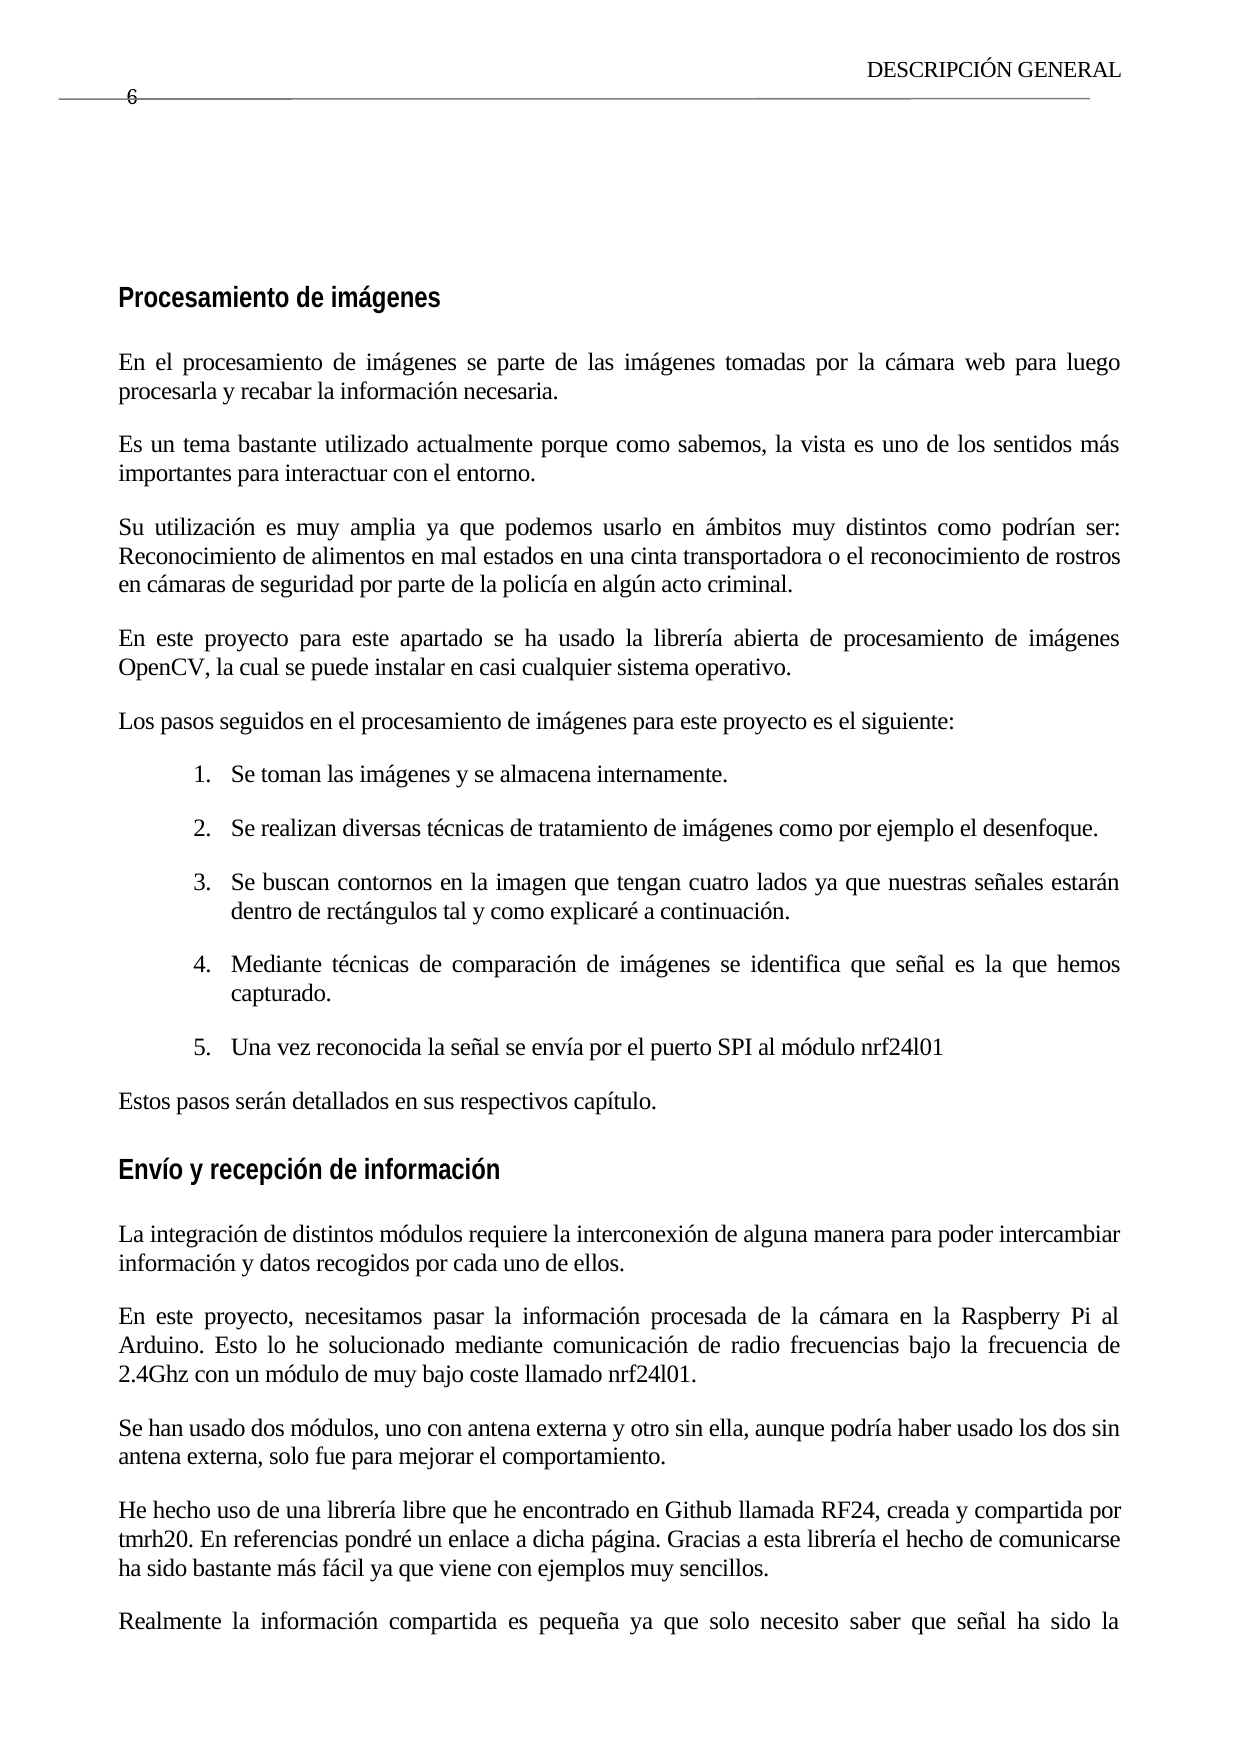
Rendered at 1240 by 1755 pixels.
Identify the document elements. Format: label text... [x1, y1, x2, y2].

list Se toman las imágenes y se almacena internamente. [193, 759, 1121, 788]
list Mediante técnicas de comparación de imágenes se identifica que señal es la que hemos capturado. [193, 949, 1121, 1007]
text La integración de distintos módulos requiere la interconexión de alguna manera para poder intercambiar información y datos recogidos por cada uno de ellos. [118, 1219, 1121, 1276]
text Es un tema bastante utilizado actualmente porque como sabemos, la vista es uno de los sentidos más importantes para interactuar con el entorno. [118, 429, 1121, 487]
list Se buscan contornos en la imagen que tengan cuatro lados ya que nuestras señales estarán dentro de rectángulos tal y como explicaré a continuación. [193, 867, 1121, 924]
text En este proyecto, necesitamos pasar la información procesada de la cámara en la Raspberry Pi al Arduino. Esto lo he solucionado mediante comunicación de radio frecuencias bajo la frecuencia de 2.4Ghz con un módulo de muy bajo coste llamado nrf24l01. [118, 1301, 1121, 1388]
subtitle Envío y recepción de información [118, 1152, 1121, 1186]
text Se han usado dos módulos, uno con antena externa y otro sin ella, aunque podría haber usado los dos sin antena externa, solo fue para mejorar el comportamiento. [118, 1413, 1121, 1470]
list Una vez reconocida la señal se envía por el puerto SPI al módulo nrf24l01 [193, 1032, 1121, 1061]
list Se realizan diversas técnicas de tratamiento de imágenes como por ejemplo el desenfoque. [193, 813, 1121, 842]
text Estos pasos serán detallados en sus respectivos capítulo. [118, 1086, 1121, 1114]
text En este proyecto para este apartado se ha usado la librería abierta de procesamiento de imágenes OpenCV, la cual se puede instalar en casi cualquier sistema operativo. [118, 623, 1121, 681]
text Realmente la información compartida es pequeña ya que solo necesito saber que señal ha sido la [118, 1606, 1121, 1635]
subtitle Procesamiento de imágenes [118, 280, 1121, 314]
text Su utilización es muy amplia ya que podemos usarlo en ámbitos muy distintos como podrían ser: Reconocimiento de alimentos en mal estados en una cinta transportadora o el reconocimiento de rostros en cámaras de seguridad por parte de la policía en algún acto criminal. [118, 512, 1121, 598]
text Los pasos seguidos en el procesamiento de imágenes para este proyecto es el siguiente: [118, 706, 1121, 734]
text En el procesamiento de imágenes se parte de las imágenes tomadas por la cámara web para luego procesarla y recabar la información necesaria. [118, 347, 1121, 404]
text He hecho uso de una librería libre que he encontrado en Github llamada RF24, creada y compartida por tmrh20. En referencias pondré un enlace a dicha página. Gracias a esta librería el hecho de comunicarse ha sido bastante más fácil ya que viene con ejemplos muy sencillos. [118, 1495, 1121, 1581]
